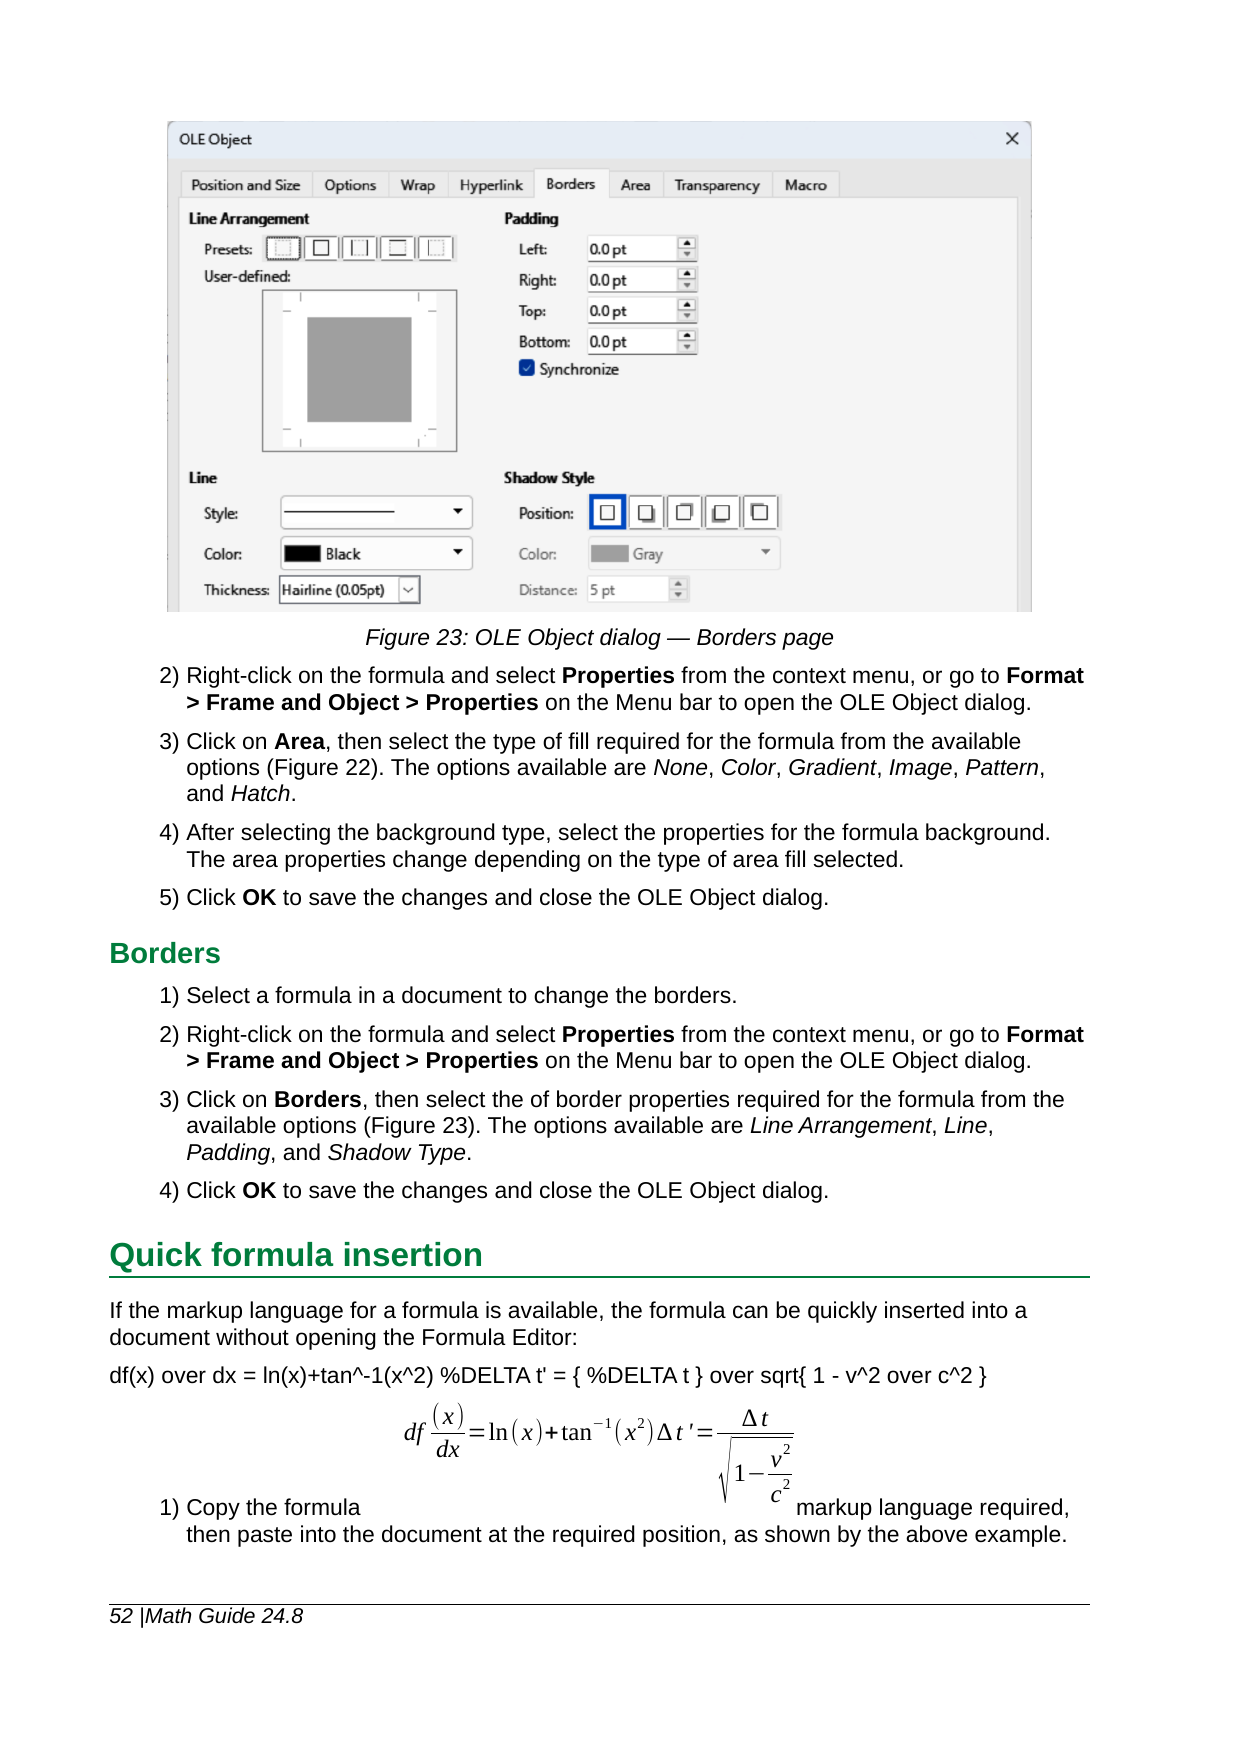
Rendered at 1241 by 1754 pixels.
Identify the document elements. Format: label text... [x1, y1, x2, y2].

list Click on Borders, then select the of border properties required for the formula from the available options (Figure 23). The options available are Line Arrangement, Line, Padding, and Shadow Type. [186, 1086, 1090, 1165]
list After selecting the background type, select the properties for the formula background. The area properties change depending on the type of area fill selected. [186, 819, 1090, 872]
list Select a formula in a document to change the borders. [186, 982, 1090, 1008]
text If the markup language for a formula is available, the formula can be quickly inserted into a document without opening the Formula Editor: [109, 1297, 1090, 1350]
list Right-click on the formula and select Properties from the context menu, or go to Format > Frame and Object > Properties on the Menu bar to open the OLE Object dialog. [186, 1021, 1090, 1073]
list Click on Area, then select the type of fill required for the formula from the available options (Figure 22). The options available are None, Color, Gradient, Image, Pattern, and Hatch. [186, 728, 1090, 807]
subtitle Quick formula insertion [109, 1235, 1090, 1276]
text df(x) over dx = ln(x)+tan^-1(x^2) %DELTA t' = { %DELTA t } over sqrt{ 1 - v^2 over c^2 } [109, 1362, 1090, 1389]
list Copy the formula markup language required, then paste into the document at the required position, as shown by the above example. [186, 1494, 1090, 1547]
subtitle Borders [109, 936, 1090, 969]
text Figure 23: OLE Object dialog — Borders page [167, 624, 1032, 650]
picture [167, 121, 1032, 612]
list Right-click on the formula and select Properties from the context menu, or go to Format > Frame and Object > Properties on the Menu bar to open the OLE Object dialog. [186, 662, 1090, 715]
list Click OK to save the changes and close the OLE Object dialog. [186, 1177, 1090, 1204]
list Click OK to save the changes and close the OLE Object dialog. [186, 884, 1090, 911]
